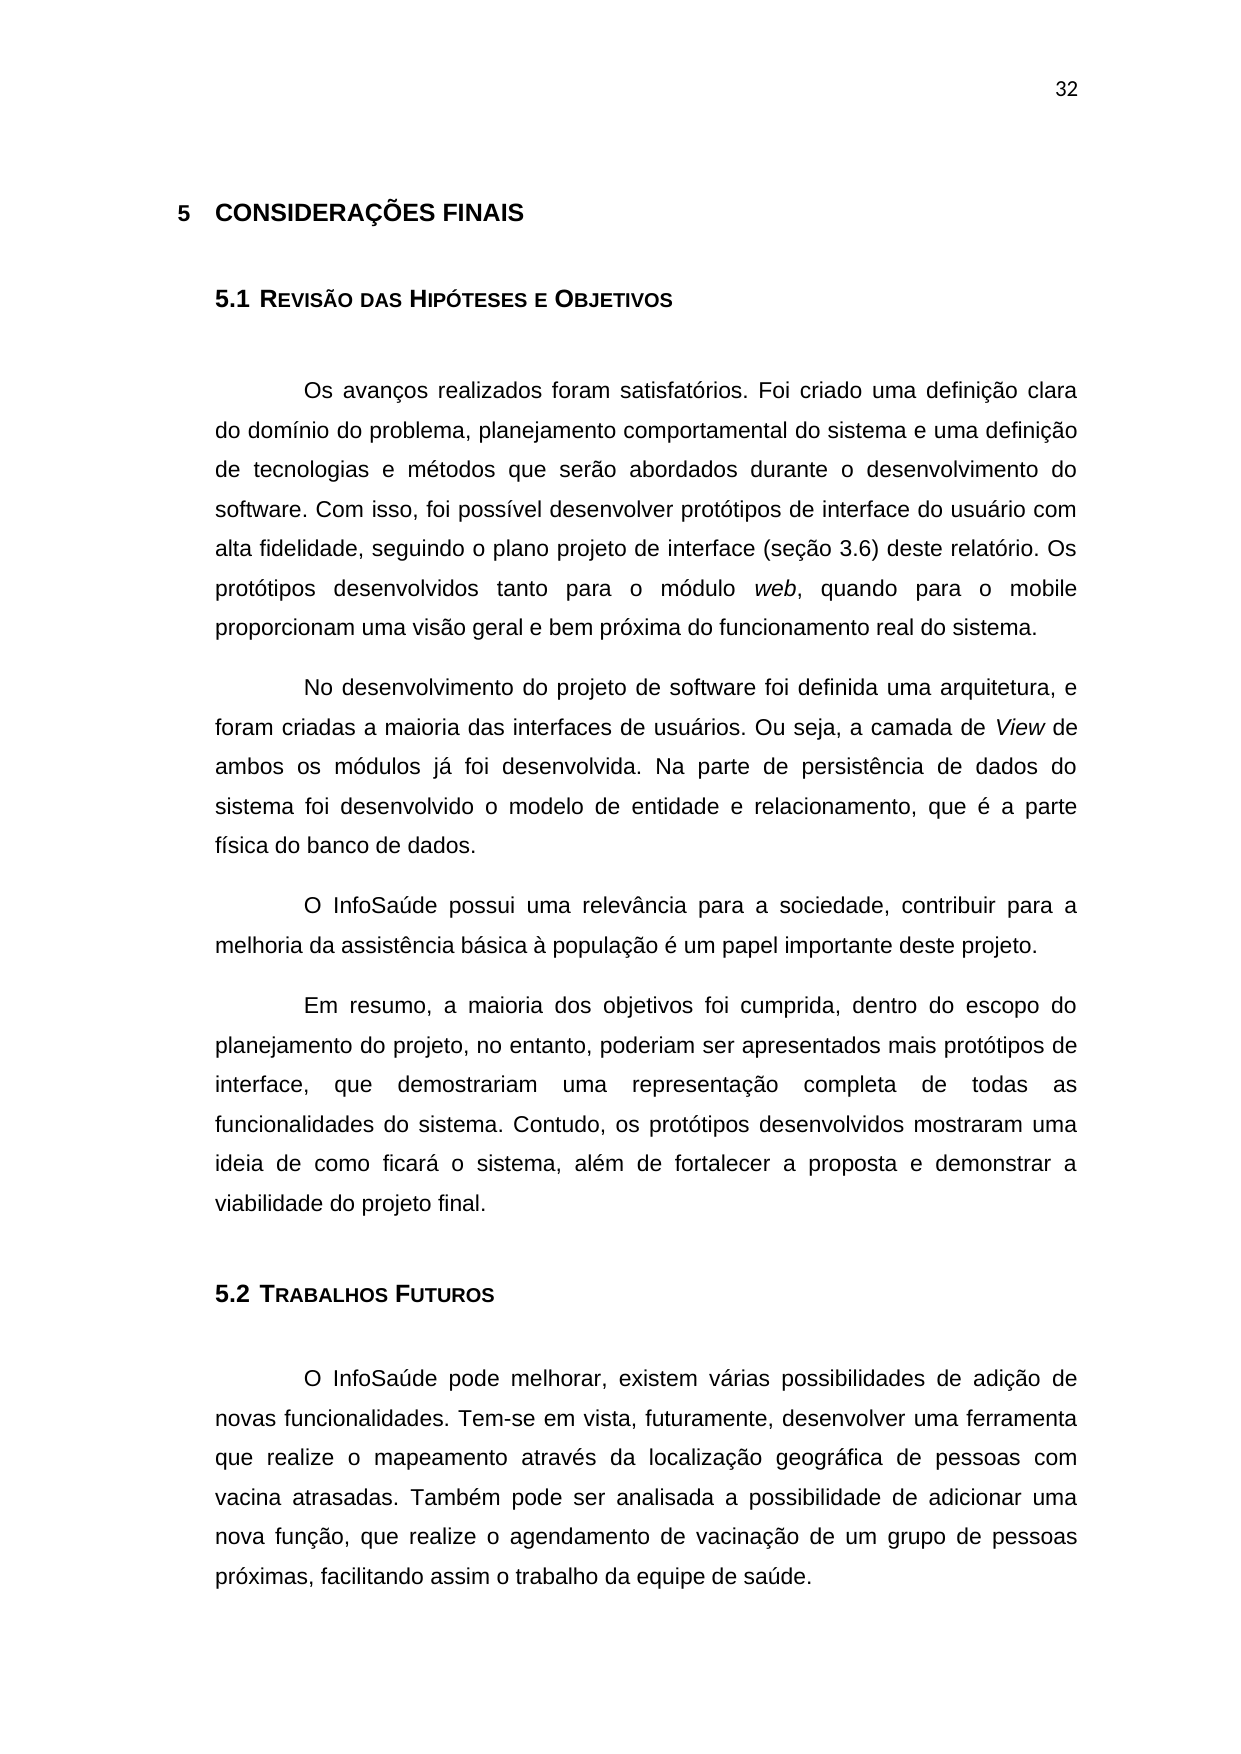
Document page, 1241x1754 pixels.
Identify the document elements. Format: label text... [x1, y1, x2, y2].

text Em resumo, a maioria dos objetivos foi cumprida, dentro do escopo do planejamento do projeto, no entanto, poderiam ser apresentados mais protótipos de interface, que demostrariam uma representação completa de todas as funcionalidades do sistema. Contudo, os protótipos desenvolvidos mostraram uma ideia de como ficará o sistema, além de fortalecer a proposta e demonstrar a viabilidade do projeto final. [215, 992, 1078, 1216]
list Revisão das Hipóteses e Objetivos [215, 284, 1078, 313]
text Os avanços realizados foram satisfatórios. Foi criado uma definição clara do domínio do problema, planejamento comportamental do sistema e uma definição de tecnologias e métodos que serão abordados durante o desenvolvimento do software. Com isso, foi possível desenvolver protótipos de interface do usuário com alta fidelidade, seguindo o plano projeto de interface (seção 3.6) deste relatório. Os protótipos desenvolvidos tanto para o módulo web, quando para o mobile proporcionam uma visão geral e bem próxima do funcionamento real do sistema. [215, 377, 1078, 640]
list Trabalhos Futuros [215, 1279, 1078, 1308]
text No desenvolvimento do projeto de software foi definida uma arquitetura, e foram criadas a maioria das interfaces de usuários. Ou seja, a camada de View de ambos os módulos já foi desenvolvida. Na parte de persistência de dados do sistema foi desenvolvido o modelo de entidade e relacionamento, que é a parte física do banco de dados. [215, 674, 1078, 858]
list O InfoSaúde pode melhorar, existem várias possibilidades de adição de novas funcionalidades. Tem-se em vista, futuramente, desenvolver uma ferramenta que realize o mapeamento através da localização geográfica de pessoas com vacina atrasadas. Também pode ser analisada a possibilidade de adicionar uma nova função, que realize o agendamento de vacinação de um grupo de pessoas próximas, facilitando assim o trabalho da equipe de saúde. [215, 1365, 1078, 1589]
list CONSIDERAÇÕES FINAIS [177, 198, 1078, 226]
text O InfoSaúde possui uma relevância para a sociedade, contribuir para a melhoria da assistência básica à população é um papel importante deste projeto. [215, 892, 1078, 958]
